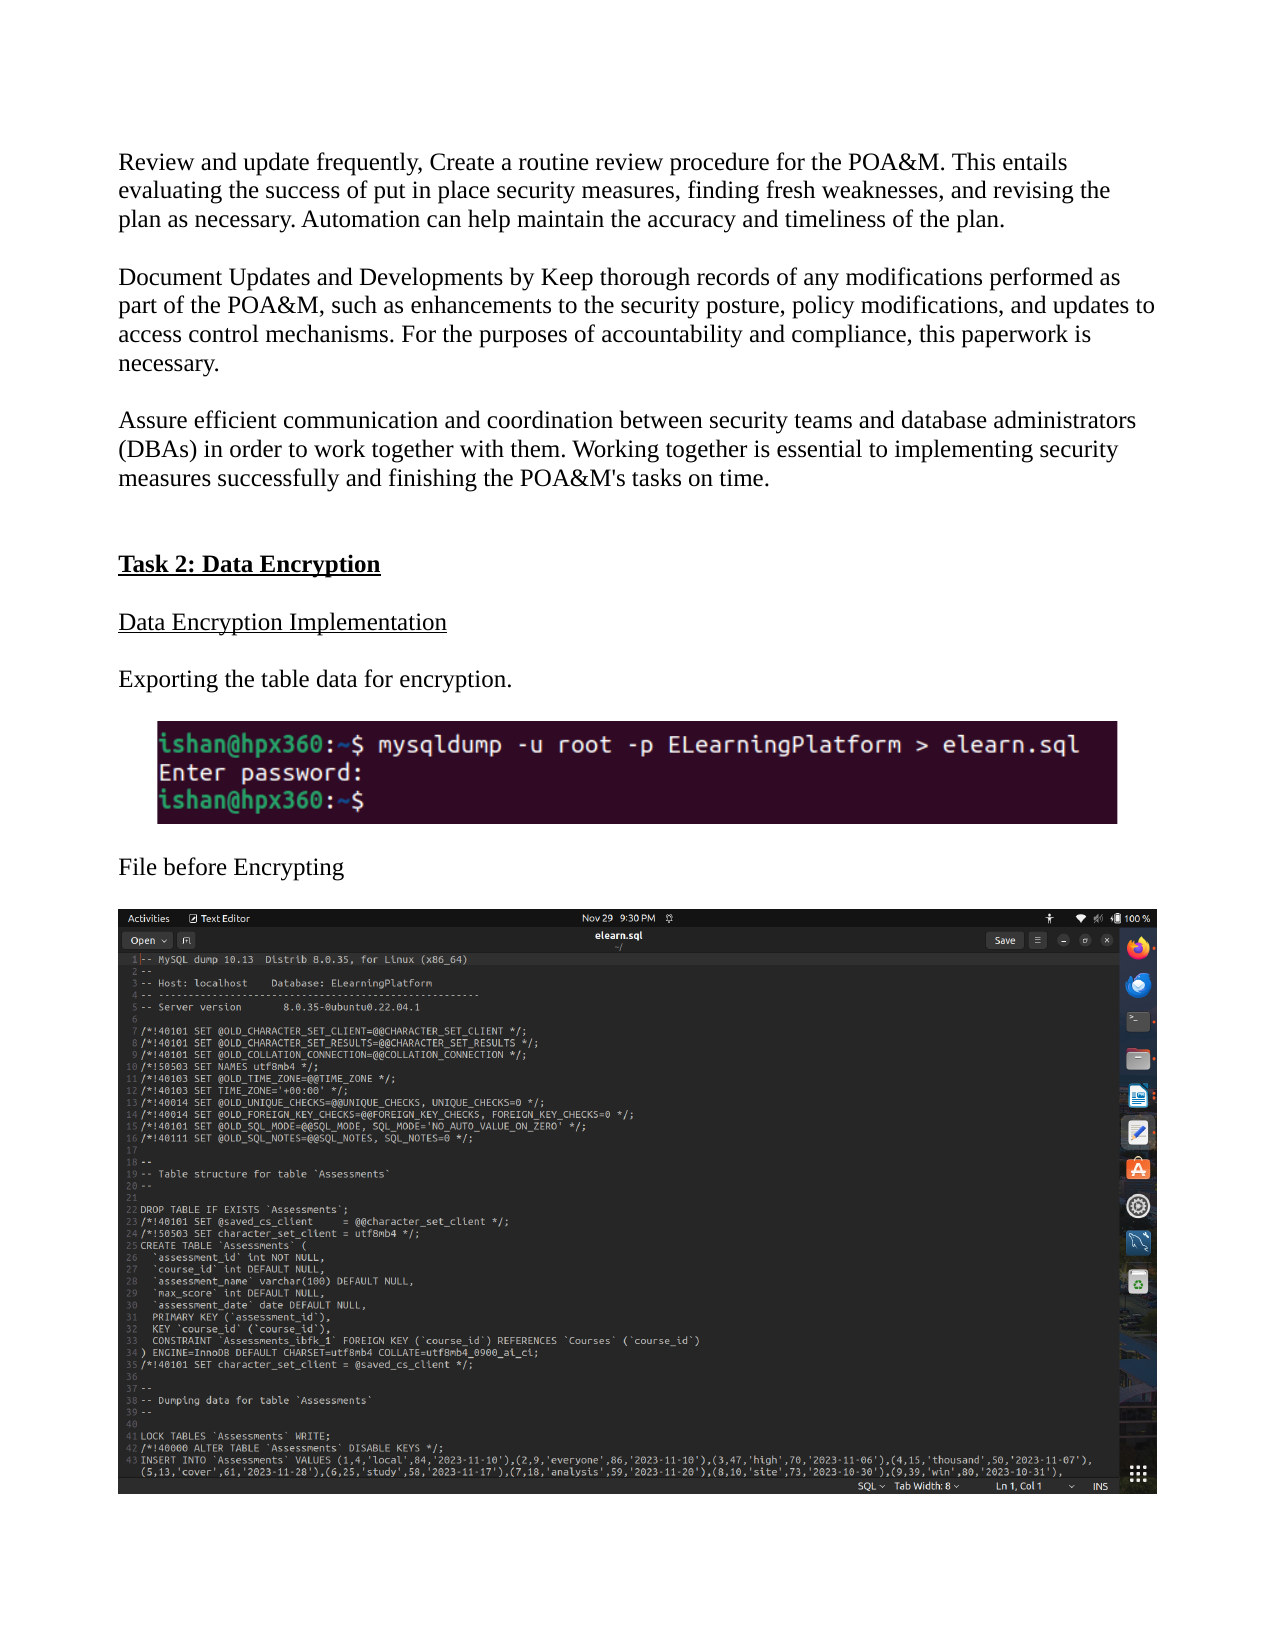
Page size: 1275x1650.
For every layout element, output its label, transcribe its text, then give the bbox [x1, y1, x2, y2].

picture [157, 721, 1118, 824]
text Exporting the table data for encryption. [118, 664, 1157, 693]
text File before Encrypting [118, 852, 1157, 881]
text Review and update frequently, Create a routine review procedure for the POA&M. This entails evaluating the success of put in place security measures, finding fresh weaknesses, and revising the plan as necessary. Automation can help maintain the accuracy and timeliness of the plan. [118, 147, 1157, 233]
text Document Updates and Developments by Keep thorough records of any modifications performed as part of the POA&M, such as enhancements to the security posture, policy modifications, and updates to access control mechanisms. For the purposes of accountability and compliance, this paperwork is necessary. [118, 262, 1157, 377]
picture [118, 909, 1157, 1494]
text Assure efficient communication and coordination between security teams and database administrators (DBAs) in order to work together with them. Working together is essential to implementing security measures successfully and finishing the POA&M's tasks on time. [118, 406, 1157, 492]
text Task 2: Data Encryption [118, 549, 1157, 578]
text Data Encryption Implementation [118, 607, 1157, 636]
